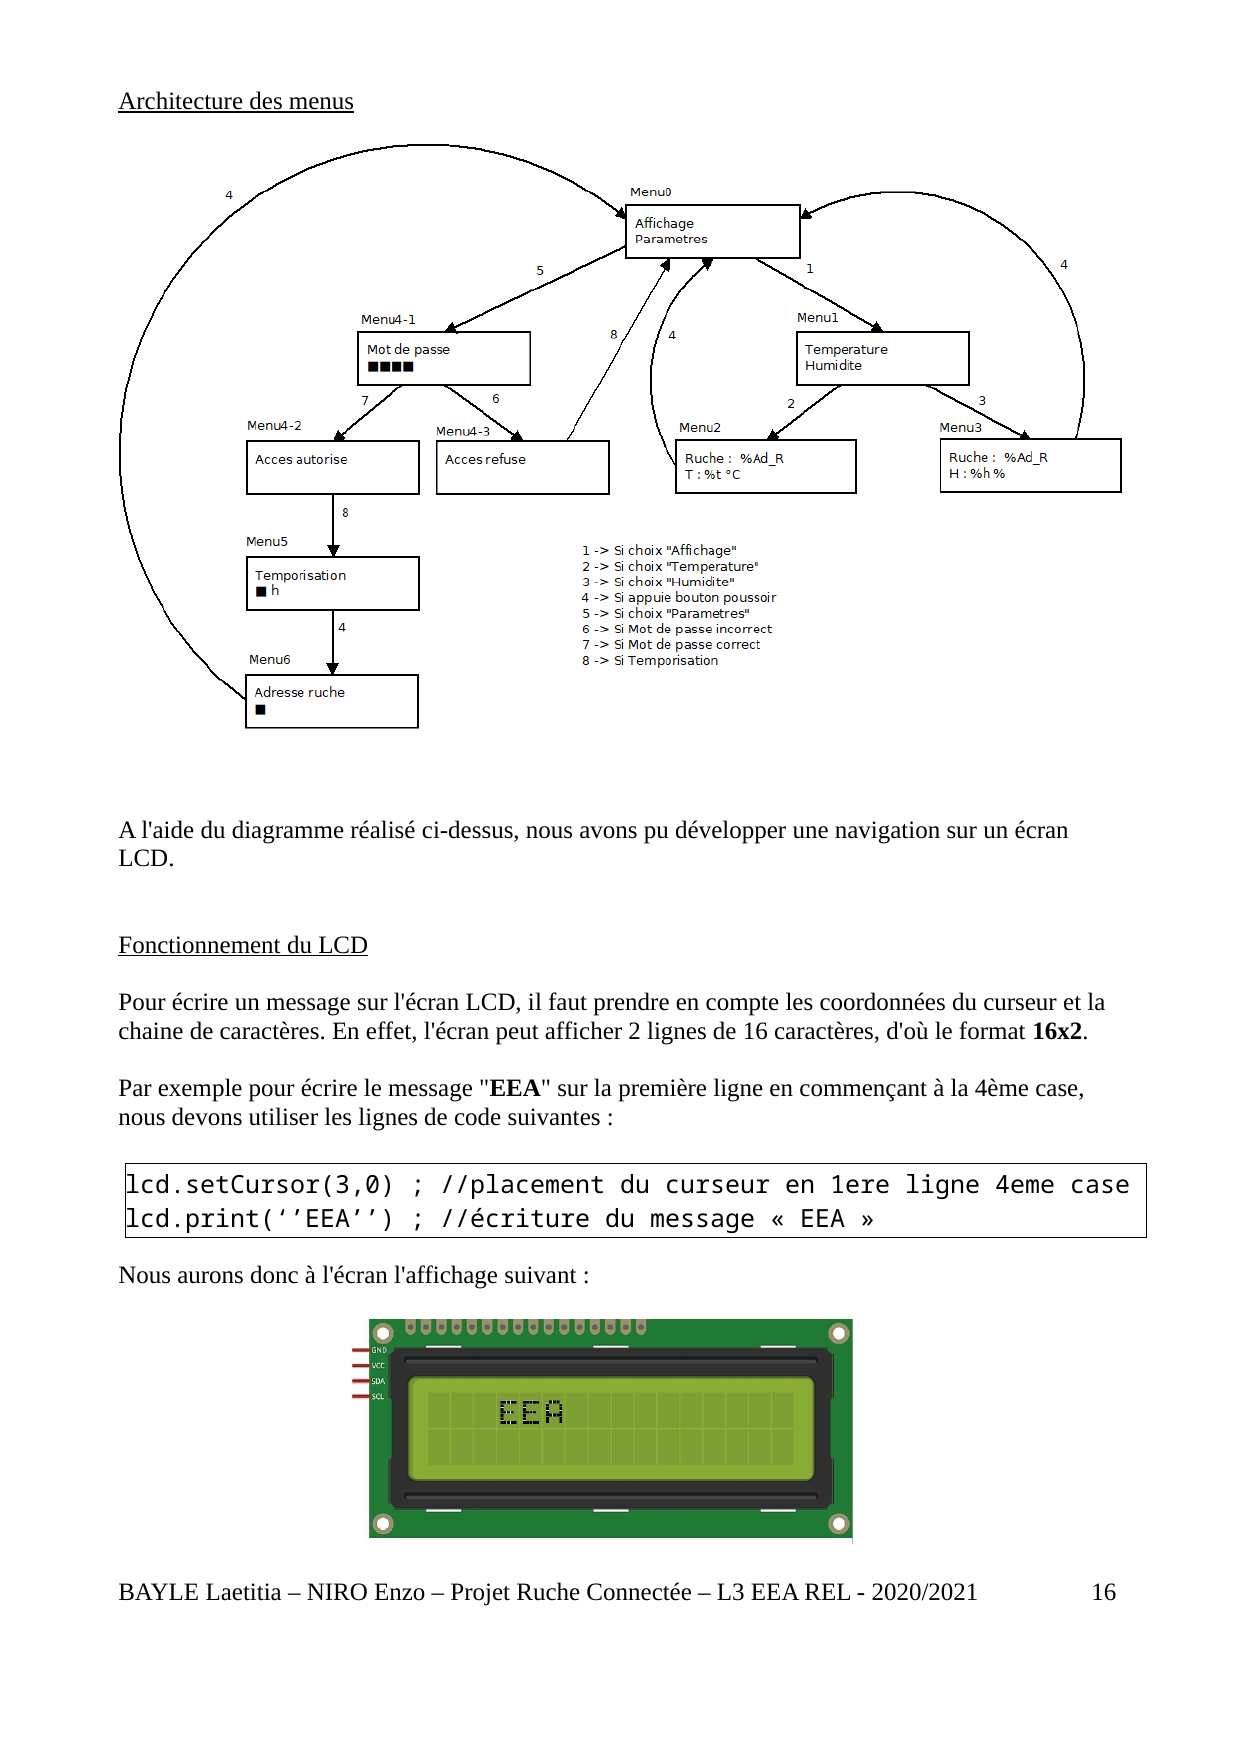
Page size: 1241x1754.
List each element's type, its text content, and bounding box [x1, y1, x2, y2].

text Architecture des menus [118, 86, 1122, 115]
text Pour écrire un message sur l'écran LCD, il faut prendre en compte les coordonnées du curseur et la chaine de caractères. En effet, l'écran peut afficher 2 lignes de 16 caractères, d'où le format 16x2. [118, 987, 1122, 1045]
text Fonctionnement du LCD [118, 930, 1122, 958]
picture [118, 143, 1123, 729]
text A l'aide du diagramme réalisé ci-dessus, nous avons pu développer une navigation sur un écran LCD. [118, 815, 1122, 872]
text Par exemple pour écrire le message "EEA" sur la première ligne en commençant à la 4ème case, nous devons utiliser les lignes de code suivantes : [118, 1073, 1122, 1131]
text Nous aurons donc à l'écran l'affichage suivant : [118, 1260, 1122, 1289]
picture [351, 1319, 853, 1544]
